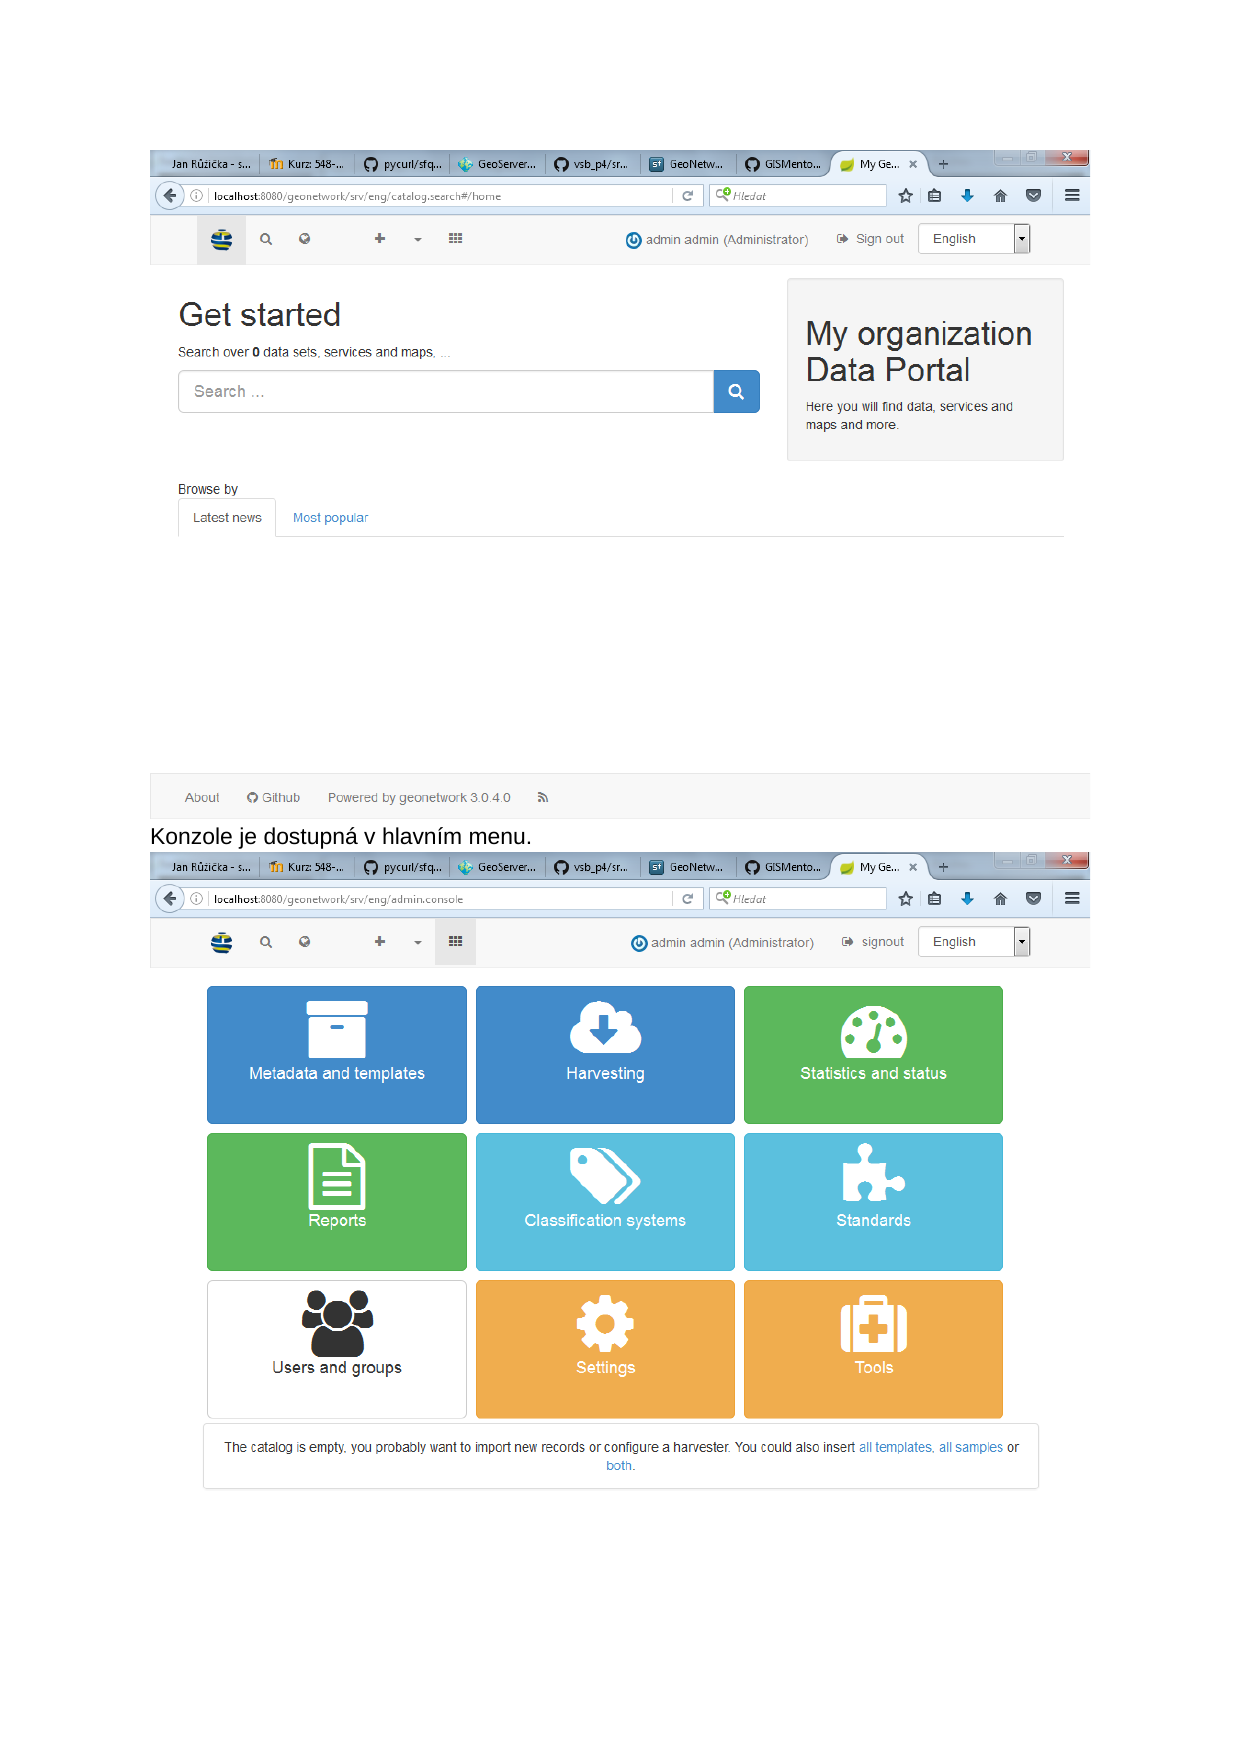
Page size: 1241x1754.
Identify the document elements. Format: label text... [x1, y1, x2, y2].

text Konzole je dostupná v hlavním menu. [150, 823, 1090, 849]
picture [150, 150, 1091, 819]
picture [150, 852, 1091, 1522]
